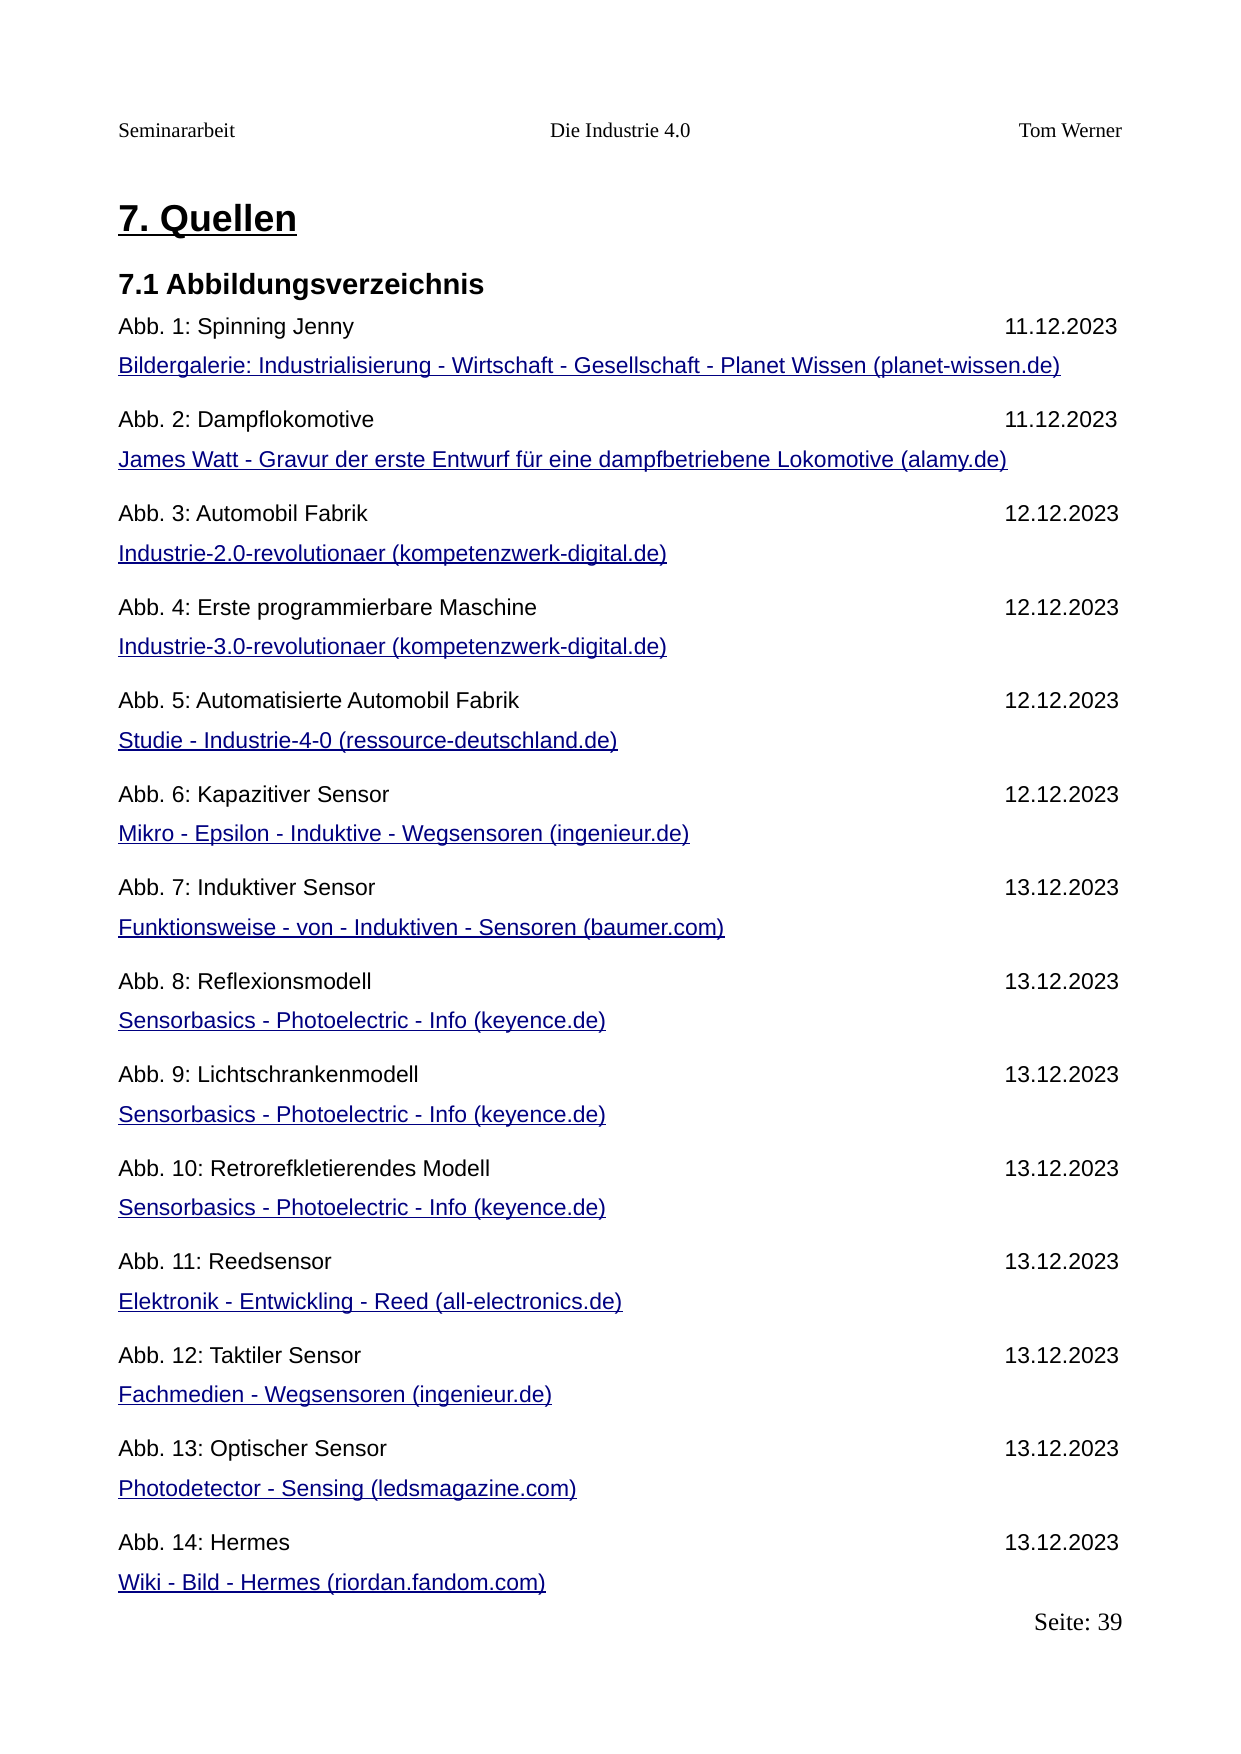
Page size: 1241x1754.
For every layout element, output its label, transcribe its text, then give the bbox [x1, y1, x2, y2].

text Abb. 11: Reedsensor 13.12.2023 Elektronik - Entwickling - Reed (all-electronics.de) [118, 1248, 1122, 1314]
text Abb. 8: Reflexionsmodell 13.12.2023 Sensorbasics - Photoelectric - Info (keyence.de) [118, 968, 1122, 1033]
text Abb. 9: Lichtschrankenmodell 13.12.2023 Sensorbasics - Photoelectric - Info (keyence.de) [118, 1061, 1122, 1127]
text Abb. 5: Automatisierte Automobil Fabrik 12.12.2023 Studie - Industrie-4-0 (ressource-deutschland.de) [118, 687, 1122, 753]
text Abb. 1: Spinning Jenny 11.12.2023 Bildergalerie: Industrialisierung - Wirtschaft - Gesellschaft - Planet Wissen (planet-wissen.de) [118, 313, 1122, 379]
text Abb. 12: Taktiler Sensor 13.12.2023 Fachmedien - Wegsensoren (ingenieur.de) [118, 1342, 1122, 1408]
text Abb. 10: Retrorefkletierendes Modell 13.12.2023 Sensorbasics - Photoelectric - Info (keyence.de) [118, 1155, 1122, 1221]
text Abb. 4: Erste programmierbare Maschine 12.12.2023 Industrie-3.0-revolutionaer (kompetenzwerk-digital.de) [118, 593, 1122, 659]
subtitle 7. Quellen [118, 197, 1122, 240]
text Abb. 14: Hermes 13.12.2023 Wiki - Bild - Hermes (riordan.fandom.com) [118, 1529, 1122, 1595]
text Abb. 3: Automobil Fabrik 12.12.2023 Industrie-2.0-revolutionaer (kompetenzwerk-digital.de) [118, 500, 1122, 566]
text Abb. 6: Kapazitiver Sensor 12.12.2023 Mikro - Epsilon - Induktive - Wegsensoren (ingenieur.de) [118, 781, 1122, 846]
subtitle 7.1 Abbildungsverzeichnis [118, 267, 1122, 300]
text Abb. 13: Optischer Sensor 13.12.2023 Photodetector - Sensing (ledsmagazine.com) [118, 1435, 1122, 1501]
text Abb. 2: Dampflokomotive 11.12.2023 James Watt - Gravur der erste Entwurf für eine dampfbetriebene Lokomotive (alamy.de) [118, 406, 1122, 472]
text Abb. 7: Induktiver Sensor 13.12.2023 Funktionsweise - von - Induktiven - Sensoren (baumer.com) [118, 874, 1122, 940]
